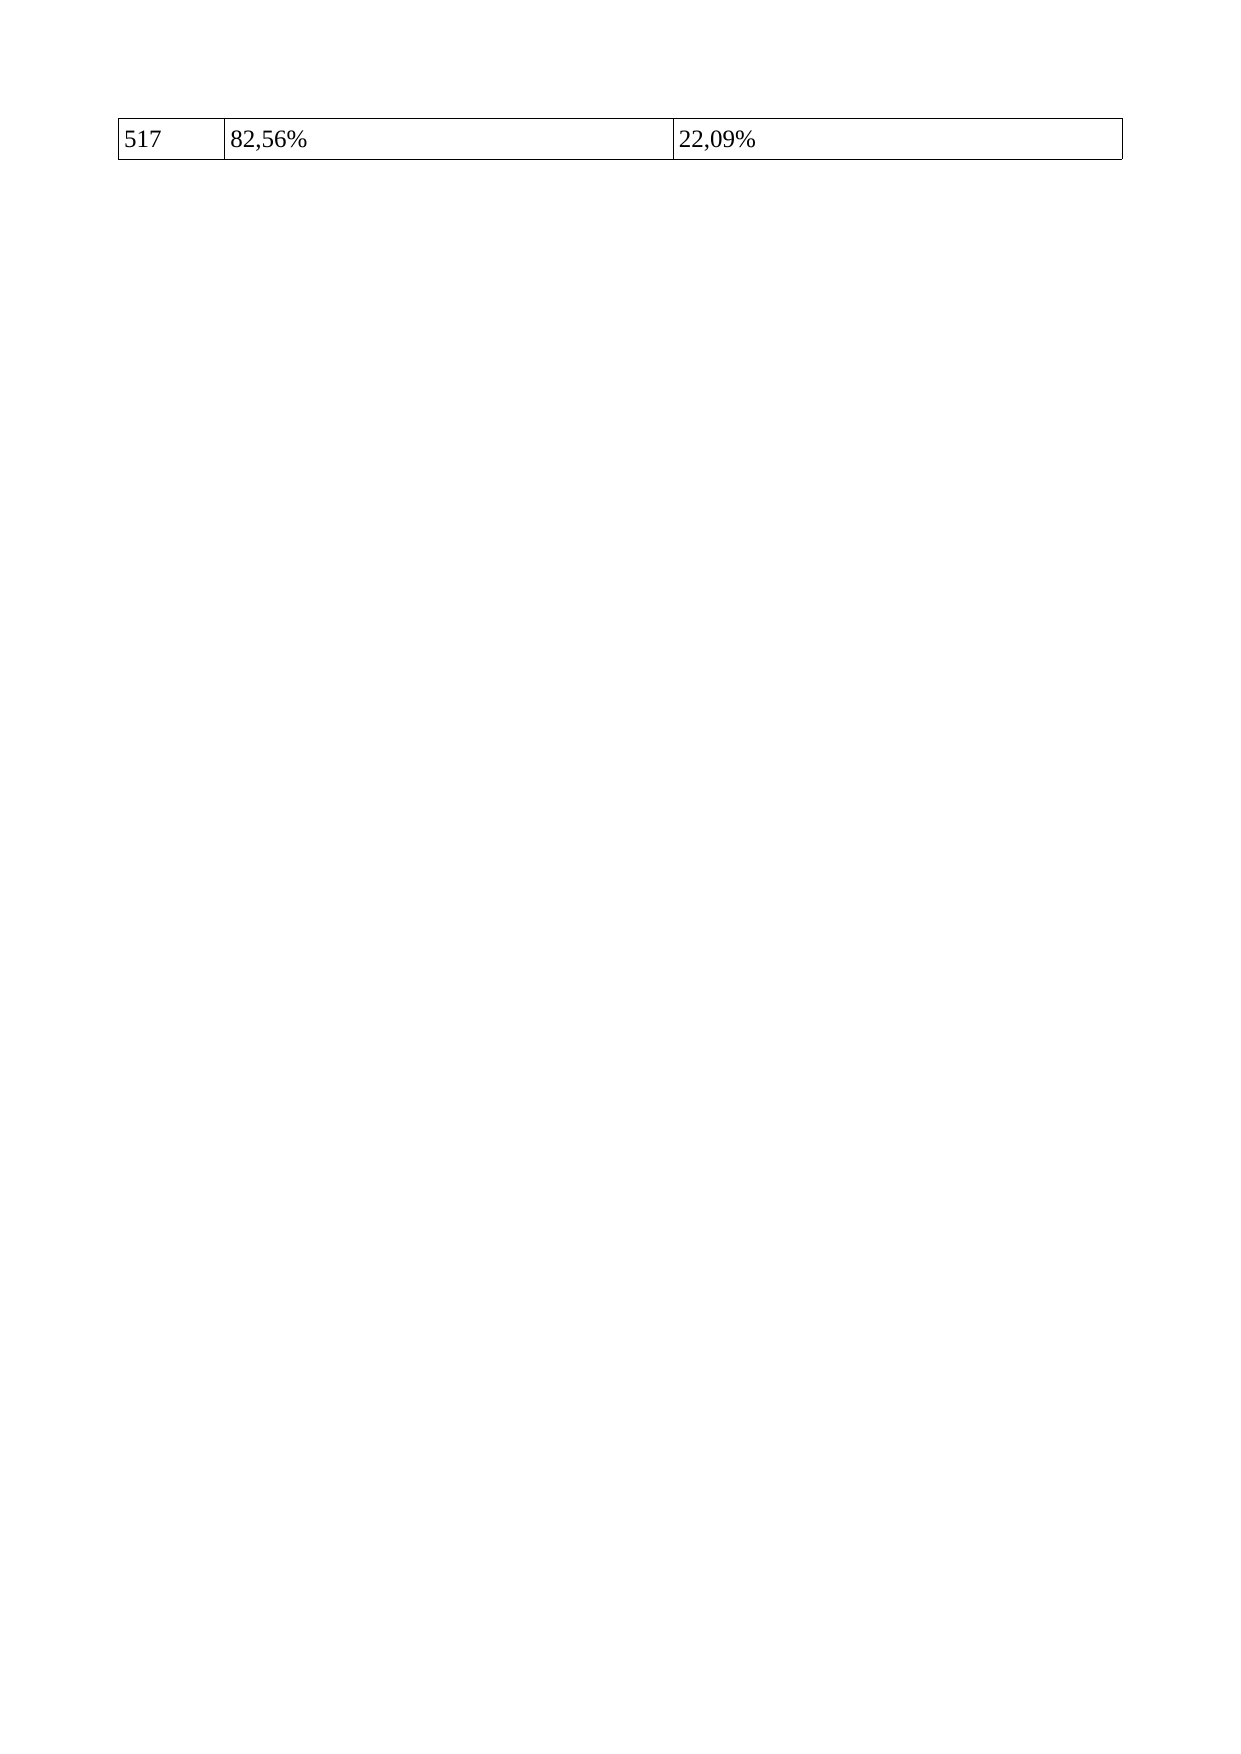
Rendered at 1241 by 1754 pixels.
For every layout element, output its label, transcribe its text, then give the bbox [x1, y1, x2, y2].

table_cell 82,56% [225, 119, 673, 158]
table_cell 517 [119, 119, 224, 158]
table_cell 22,09% [674, 119, 1122, 158]
